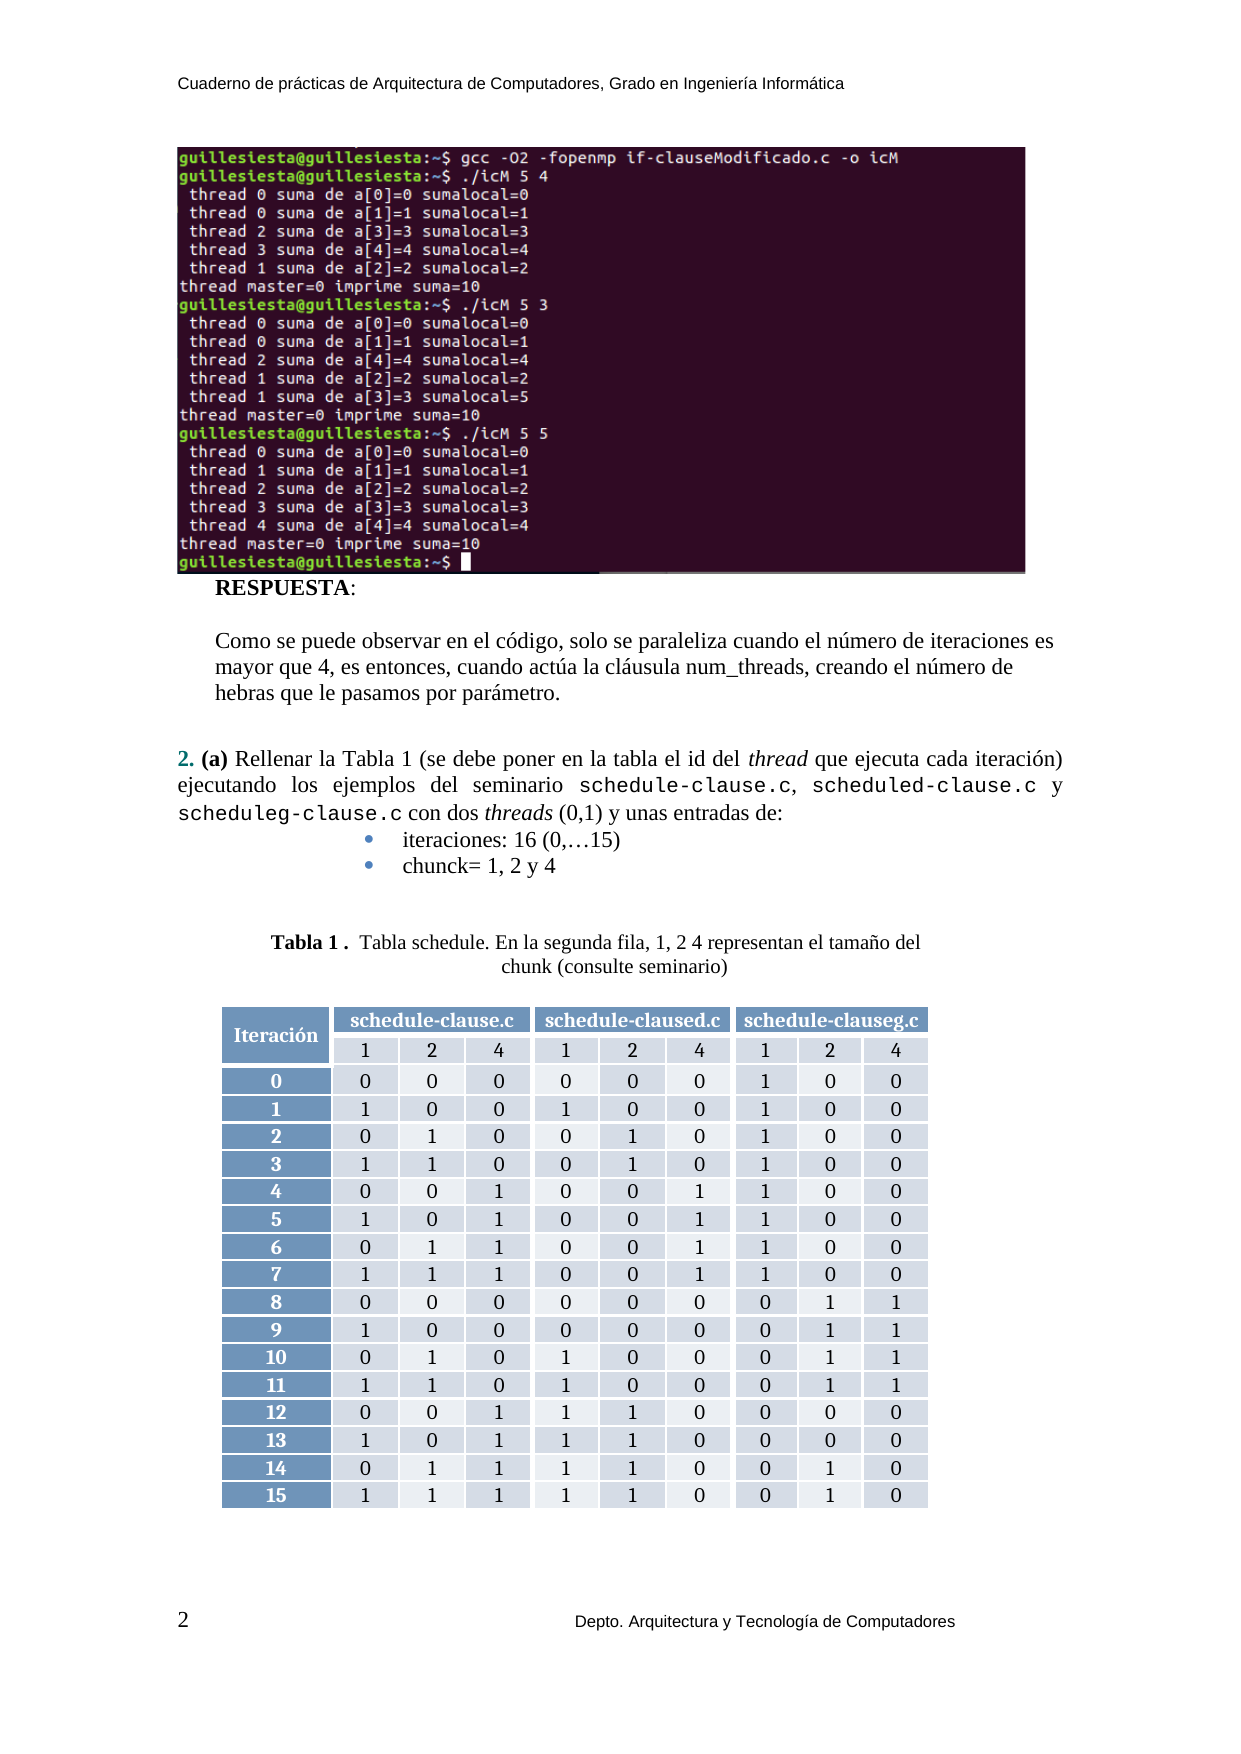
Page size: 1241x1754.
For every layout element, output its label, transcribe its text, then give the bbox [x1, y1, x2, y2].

table_cell 0 [667, 1151, 730, 1177]
table_cell 1 [466, 1427, 530, 1453]
table_cell 0 [600, 1344, 665, 1370]
table_cell 1 [333, 1482, 398, 1508]
table_cell 1 [334, 1038, 398, 1063]
table_cell 1 [535, 1344, 598, 1370]
table_cell 0 [799, 1065, 861, 1094]
table_cell 2 [400, 1038, 464, 1063]
table_cell 8 [222, 1289, 331, 1314]
table_cell 0 [535, 1124, 598, 1149]
table_cell 0 [400, 1179, 464, 1204]
table_cell 1 [466, 1482, 530, 1508]
table_header schedule-clause.c [334, 1007, 530, 1032]
table_cell 0 [600, 1317, 665, 1342]
table_cell 1 [400, 1372, 464, 1397]
table_cell 0 [864, 1482, 928, 1508]
table_cell 0 [400, 1065, 464, 1094]
table_cell 1 [600, 1124, 665, 1149]
table_cell 4 [222, 1179, 331, 1204]
table_cell 1 [535, 1372, 598, 1397]
table_cell 1 [466, 1234, 530, 1259]
table_cell 1 [667, 1261, 730, 1287]
table_cell 1 [466, 1179, 530, 1204]
table_cell 1 [799, 1455, 861, 1480]
table_cell 1 [736, 1124, 797, 1149]
table_cell 0 [736, 1455, 797, 1480]
table_cell 0 [400, 1317, 464, 1342]
table_cell 1 [600, 1482, 665, 1508]
table_cell 0 [400, 1427, 464, 1453]
table_cell 3 [222, 1151, 331, 1177]
table_cell 1 [400, 1234, 464, 1259]
table_cell 0 [864, 1234, 928, 1259]
table_cell 0 [864, 1206, 928, 1232]
table_cell 0 [864, 1151, 928, 1177]
table_cell 1 [333, 1206, 398, 1232]
table_cell 1 [736, 1179, 797, 1204]
table_cell 1 [333, 1427, 398, 1453]
table_cell 12 [222, 1400, 331, 1425]
table_cell 0 [535, 1289, 598, 1314]
list chunck= 1, 2 y 4 [365, 852, 1063, 879]
table_cell 1 [535, 1482, 598, 1508]
table_cell 0 [667, 1289, 730, 1314]
table_cell 1 [400, 1151, 464, 1177]
table_cell 0 [600, 1234, 665, 1259]
table_cell 0 [736, 1427, 797, 1453]
table_cell 1 [222, 1096, 331, 1121]
table_cell 0 [736, 1482, 797, 1508]
table_cell 0 [466, 1289, 530, 1314]
table_cell 0 [400, 1400, 464, 1425]
table_cell 14 [222, 1455, 331, 1480]
table_cell 0 [667, 1372, 730, 1397]
table_cell 0 [864, 1124, 928, 1149]
table_cell 0 [466, 1151, 530, 1177]
table_cell 0 [600, 1179, 665, 1204]
table_cell 0 [667, 1427, 730, 1453]
table_cell 0 [333, 1289, 398, 1314]
table_cell 0 [400, 1206, 464, 1232]
table_cell 0 [466, 1065, 530, 1094]
table_cell 0 [799, 1206, 861, 1232]
table_cell 1 [799, 1372, 861, 1397]
picture [177, 147, 1026, 574]
table_cell 4 [466, 1038, 530, 1063]
table_cell 1 [400, 1344, 464, 1370]
table_cell 1 [466, 1400, 530, 1425]
table_cell 1 [864, 1317, 928, 1342]
table_header Tabla schedule. En la segunda fila, 1, 2 4 representan el tamaño del chunk (consulte seminario) [177, 905, 939, 978]
table_cell 0 [864, 1261, 928, 1287]
table_cell 0 [333, 1234, 398, 1259]
table_cell 0 [222, 1068, 331, 1094]
table_cell 1 [667, 1179, 730, 1204]
table_cell 5 [222, 1206, 331, 1232]
table_cell 0 [333, 1400, 398, 1425]
table_cell 0 [736, 1317, 797, 1342]
table_cell 0 [799, 1400, 861, 1425]
table_cell 2 [799, 1038, 861, 1063]
table_cell 0 [400, 1096, 464, 1121]
table_cell 0 [799, 1096, 861, 1121]
table_header schedule-clauseg.c [736, 1007, 928, 1032]
table_cell 1 [535, 1455, 598, 1480]
table_cell 1 [333, 1372, 398, 1397]
table_cell 0 [466, 1372, 530, 1397]
table_cell 1 [535, 1400, 598, 1425]
table_cell 0 [535, 1261, 598, 1287]
table_cell 0 [667, 1065, 730, 1094]
table_cell 1 [400, 1455, 464, 1480]
table_cell 6 [222, 1234, 331, 1259]
table_cell 0 [799, 1179, 861, 1204]
table_cell 0 [799, 1124, 861, 1149]
table_cell 0 [600, 1096, 665, 1121]
table_cell 9 [222, 1317, 331, 1342]
table_header schedule-claused.c [535, 1007, 730, 1032]
table_cell 1 [600, 1151, 665, 1177]
table_cell 0 [667, 1096, 730, 1121]
table_cell 11 [222, 1372, 331, 1397]
table_cell 0 [736, 1400, 797, 1425]
table_cell 1 [736, 1261, 797, 1287]
table_cell 1 [400, 1261, 464, 1287]
table_cell 0 [333, 1455, 398, 1480]
table_cell 1 [466, 1261, 530, 1287]
table_cell 1 [333, 1261, 398, 1287]
table_cell 0 [667, 1344, 730, 1370]
table_cell 1 [400, 1124, 464, 1149]
table_cell 0 [400, 1289, 464, 1314]
table_cell 0 [535, 1065, 598, 1094]
table_cell [177, 978, 939, 1005]
table_cell 0 [600, 1206, 665, 1232]
table_cell 0 [333, 1179, 398, 1204]
table_cell 0 [333, 1344, 398, 1370]
list iteraciones: 16 (0,…15) [365, 826, 1063, 852]
table_cell 0 [864, 1400, 928, 1425]
table_cell 0 [600, 1065, 665, 1094]
table_cell 0 [535, 1317, 598, 1342]
table_cell 0 [864, 1065, 928, 1094]
table_cell 0 [466, 1317, 530, 1342]
table_cell 1 [466, 1206, 530, 1232]
table_cell 1 [535, 1427, 598, 1453]
table_cell 0 [333, 1065, 398, 1094]
table_cell 0 [535, 1234, 598, 1259]
table_cell 1 [864, 1344, 928, 1370]
table_cell 1 [799, 1317, 861, 1342]
table_cell 1 [466, 1455, 530, 1480]
table_cell 1 [799, 1289, 861, 1314]
table_cell 0 [535, 1179, 598, 1204]
table_cell 1 [736, 1065, 797, 1094]
table_cell 0 [736, 1372, 797, 1397]
table_cell 0 [799, 1261, 861, 1287]
table_cell 0 [864, 1455, 928, 1480]
table_cell 0 [799, 1427, 861, 1453]
table_cell 1 [333, 1317, 398, 1342]
table_cell 1 [799, 1482, 861, 1508]
table_cell 0 [667, 1124, 730, 1149]
table_cell 1 [736, 1038, 797, 1063]
table_cell 1 [736, 1206, 797, 1232]
table_cell 1 [600, 1400, 665, 1425]
table_cell 0 [466, 1096, 530, 1121]
table_cell 0 [466, 1344, 530, 1370]
table_cell 1 [333, 1096, 398, 1121]
table_cell 0 [333, 1124, 398, 1149]
table_cell 0 [667, 1317, 730, 1342]
table_cell 1 [600, 1427, 665, 1453]
text RESPUESTA: [215, 148, 1063, 600]
table_cell 1 [400, 1482, 464, 1508]
table_cell 0 [736, 1289, 797, 1314]
table_cell 1 [864, 1289, 928, 1314]
table_cell 0 [667, 1400, 730, 1425]
table_cell 0 [600, 1372, 665, 1397]
table_cell 1 [600, 1455, 665, 1480]
table_cell 0 [466, 1124, 530, 1149]
table_cell 0 [799, 1151, 861, 1177]
table_cell 1 [736, 1096, 797, 1121]
table_cell 0 [736, 1344, 797, 1370]
table_cell 0 [535, 1151, 598, 1177]
table_cell 1 [667, 1206, 730, 1232]
table_cell 1 [736, 1234, 797, 1259]
table_cell 7 [222, 1261, 331, 1287]
table_cell 1 [667, 1234, 730, 1259]
table_cell 4 [864, 1038, 928, 1063]
table_cell 0 [864, 1179, 928, 1204]
list 2. (a) Rellenar la Tabla 1 (se debe poner en la tabla el id del thread que ejecuta cada iteración) ejecutando los ejemplos del seminario schedule-clause.c, scheduled-clause.c y scheduleg-clause.c con dos threads (0,1) y unas entradas de: [177, 744, 1063, 826]
text Como se puede observar en el código, solo se paraleliza cuando el número de iteraciones es mayor que 4, es entonces, cuando actúa la cláusula num_threads, creando el número de hebras que le pasamos por parámetro. [215, 627, 1063, 706]
table_cell 15 [222, 1482, 331, 1508]
table_cell 4 [667, 1038, 730, 1063]
table_cell 1 [333, 1151, 398, 1177]
table_cell 0 [667, 1482, 730, 1508]
table_cell 0 [667, 1455, 730, 1480]
table_cell 1 [736, 1151, 797, 1177]
table_cell 2 [222, 1124, 331, 1149]
table_header Iteración [222, 1007, 329, 1063]
table_cell 0 [864, 1096, 928, 1121]
table_cell 1 [864, 1372, 928, 1397]
table_cell 0 [600, 1261, 665, 1287]
table_cell 1 [535, 1096, 598, 1121]
table_cell 1 [799, 1344, 861, 1370]
table_cell 1 [535, 1038, 598, 1063]
table_cell 0 [600, 1289, 665, 1314]
table_cell 2 [600, 1038, 665, 1063]
table_cell 0 [864, 1427, 928, 1453]
table_cell 0 [535, 1206, 598, 1232]
table_cell 10 [222, 1344, 331, 1370]
table_cell 0 [799, 1234, 861, 1259]
table_cell 13 [222, 1427, 331, 1453]
